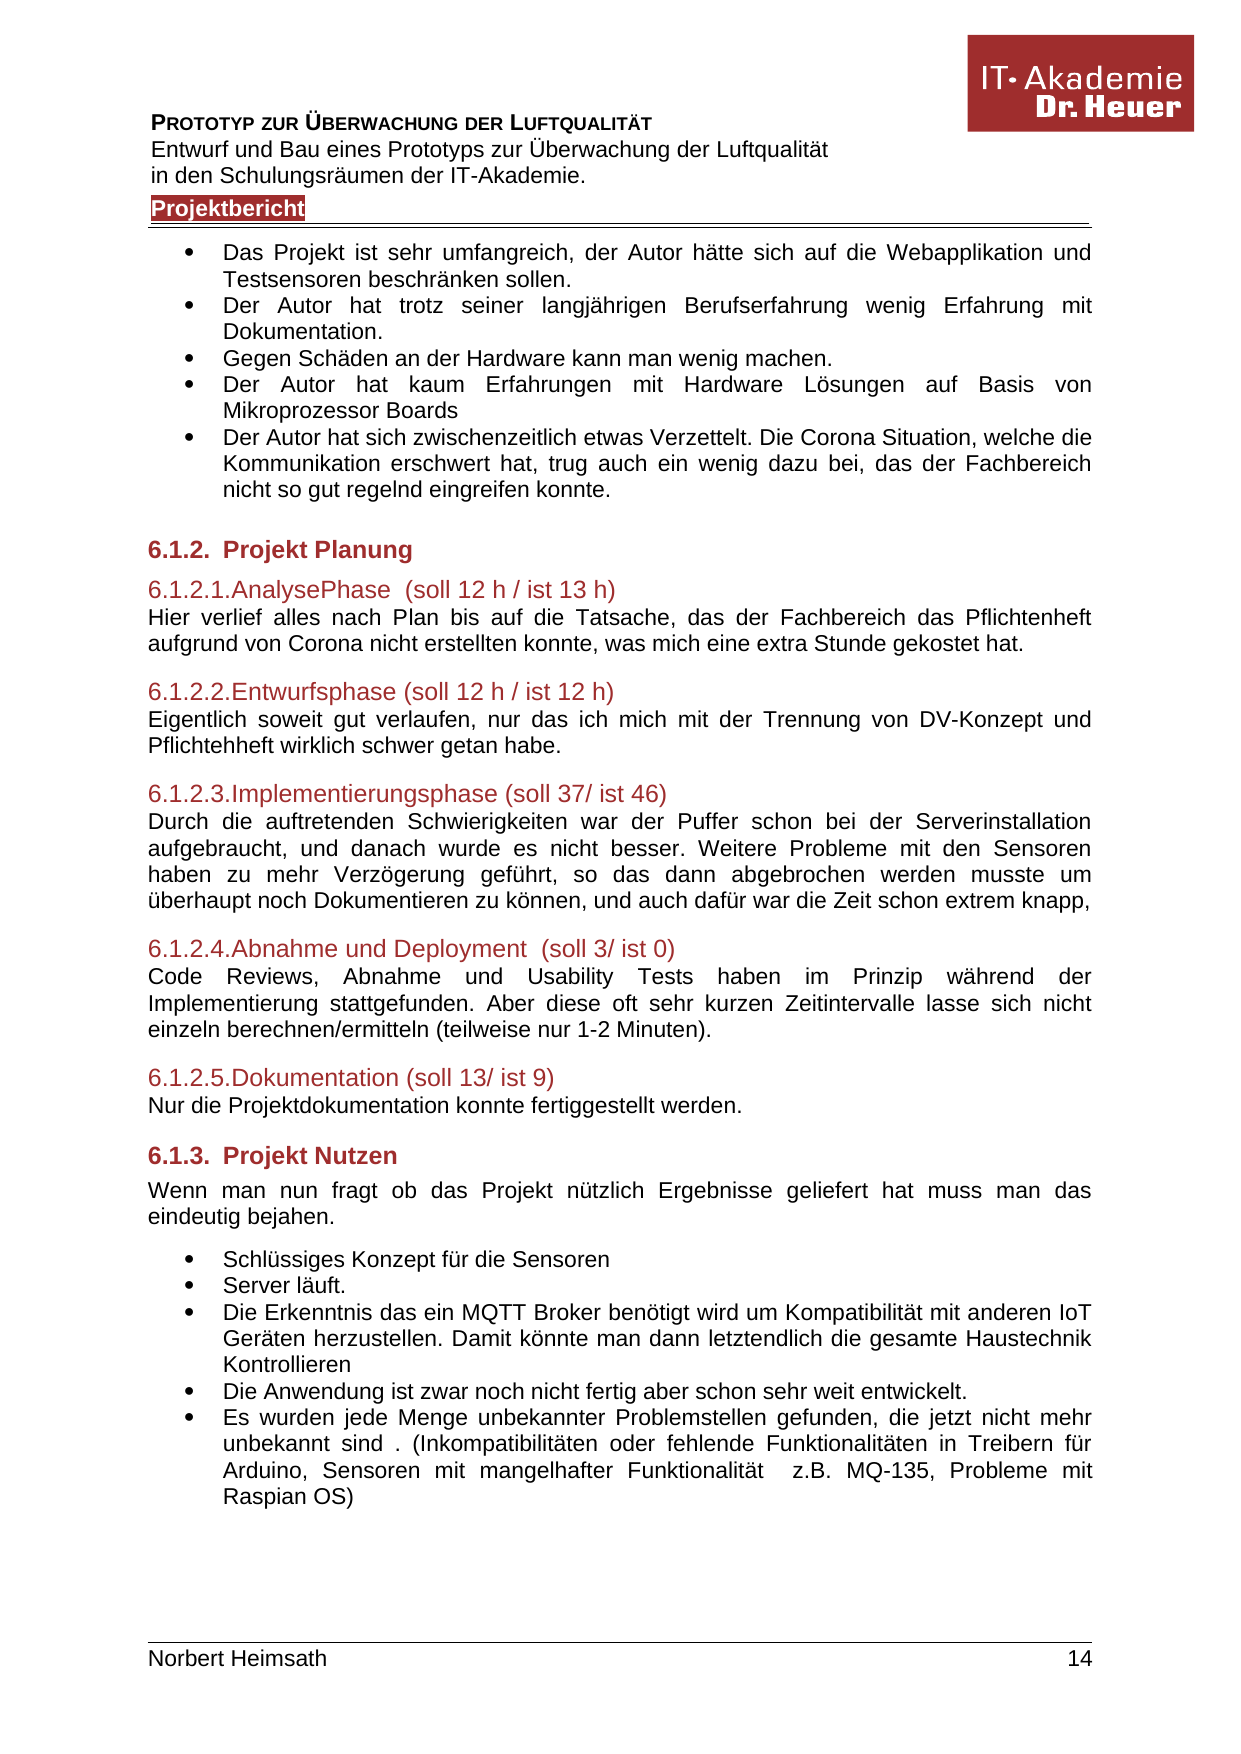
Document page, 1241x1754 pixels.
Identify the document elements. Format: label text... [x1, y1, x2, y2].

subtitle AnalysePhase (soll 12 h / ist 13 h) [148, 575, 1092, 604]
list Der Autor hat kaum Erfahrungen mit Hardware Lösungen auf Basis von Mikroprozessor Boards [185, 371, 1092, 424]
list Die Anwendung ist zwar noch nicht fertig aber schon sehr weit entwickelt. [185, 1378, 1092, 1404]
subtitle Dokumentation (soll 13/ ist 9) [148, 1063, 1092, 1092]
text Hier verlief alles nach Plan bis auf die Tatsache, das der Fachbereich das Pflichtenheft aufgrund von Corona nicht erstellten konnte, was mich eine extra Stunde gekostet hat. [148, 604, 1092, 656]
list Der Autor hat sich zwischenzeitlich etwas Verzettelt. Die Corona Situation, welche die Kommunikation erschwert hat, trug auch ein wenig dazu bei, das der Fachbereich nicht so gut regelnd eingreifen konnte. [185, 424, 1092, 503]
list Das Projekt ist sehr umfangreich, der Autor hätte sich auf die Webapplikation und Testsensoren beschränken sollen. [185, 239, 1092, 292]
list Server läuft. [185, 1272, 1092, 1299]
subtitle Entwurfsphase (soll 12 h / ist 12 h) [148, 677, 1092, 706]
text Nur die Projektdokumentation konnte fertiggestellt werden. [148, 1092, 1092, 1118]
list Die Erkenntnis das ein MQTT Broker benötigt wird um Kompatibilität mit anderen IoT Geräten herzustellen. Damit könnte man dann letztendlich die gesamte Haustechnik Kontrollieren [185, 1299, 1092, 1378]
subtitle Implementierungsphase (soll 37/ ist 46) [148, 779, 1092, 808]
list Schlüssiges Konzept für die Sensoren [185, 1246, 1092, 1272]
subtitle Projekt Planung [148, 536, 1092, 564]
list Es wurden jede Menge unbekannter Problemstellen gefunden, die jetzt nicht mehr unbekannt sind . (Inkompatibilitäten oder fehlende Funktionalitäten in Treibern für Arduino, Sensoren mit mangelhafter Funktionalität z.B. MQ-135, Probleme mit Raspian OS) [185, 1404, 1092, 1509]
text Code Reviews, Abnahme und Usability Tests haben im Prinzip während der Implementierung stattgefunden. Aber diese oft sehr kurzen Zeitintervalle lasse sich nicht einzeln berechnen/ermitteln (teilweise nur 1-2 Minuten). [148, 963, 1092, 1042]
subtitle Projekt Nutzen [148, 1141, 1092, 1170]
text Durch die auftretenden Schwierigkeiten war der Puffer schon bei der Serverinstallation aufgebraucht, und danach wurde es nicht besser. Weitere Probleme mit den Sensoren haben zu mehr Verzögerung geführt, so das dann abgebrochen werden musste um überhaupt noch Dokumentieren zu können, und auch dafür war die Zeit schon extrem knapp, [148, 808, 1092, 914]
text Wenn man nun fragt ob das Projekt nützlich Ergebnisse geliefert hat muss man das eindeutig bejahen. [148, 1177, 1092, 1229]
subtitle Abnahme und Deployment (soll 3/ ist 0) [148, 934, 1092, 963]
list Gegen Schäden an der Hardware kann man wenig machen. [185, 344, 1092, 371]
text Eigentlich soweit gut verlaufen, nur das ich mich mit der Trennung von DV-Konzept und Pflichtehheft wirklich schwer getan habe. [148, 706, 1092, 759]
list Der Autor hat trotz seiner langjährigen Berufserfahrung wenig Erfahrung mit Dokumentation. [185, 292, 1092, 344]
